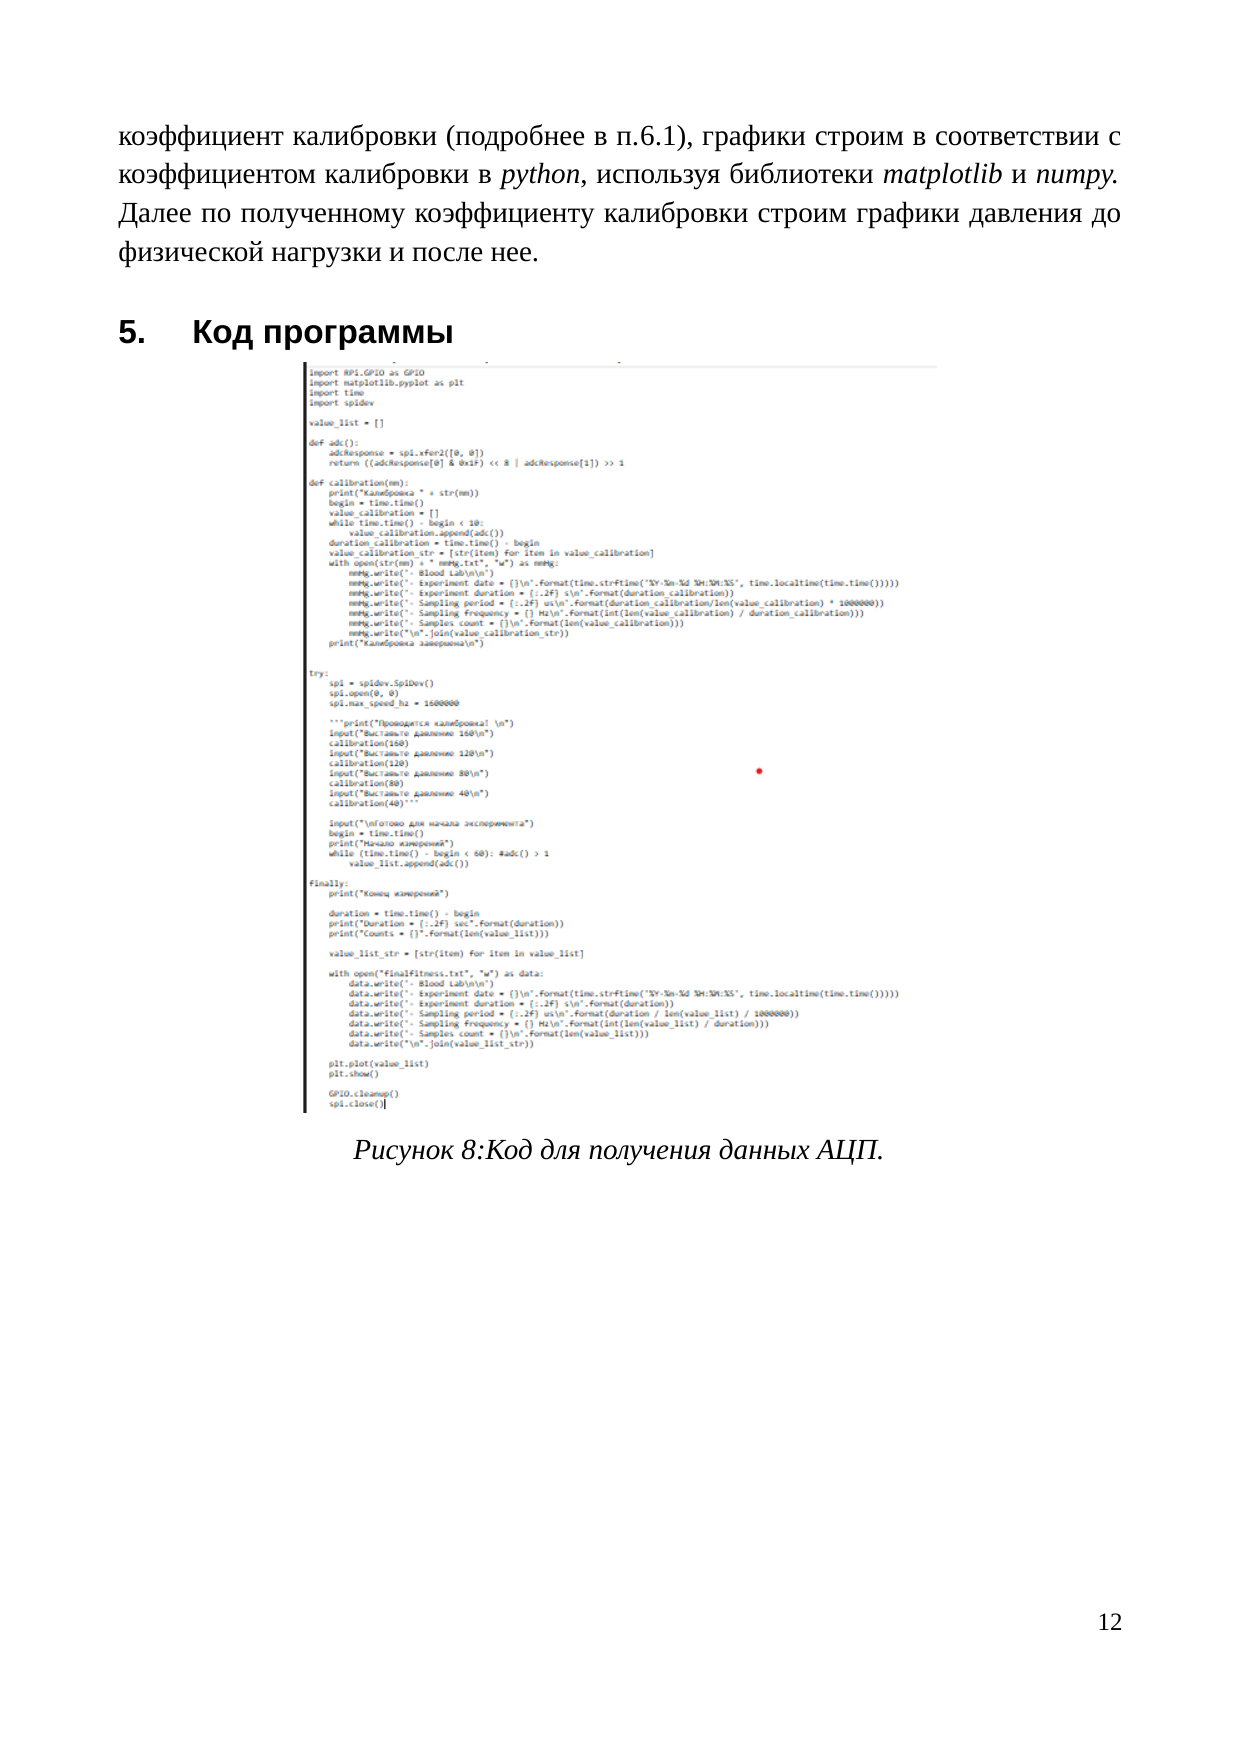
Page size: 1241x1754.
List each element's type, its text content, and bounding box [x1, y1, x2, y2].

text коэффициент калибровки (подробнее в п.6.1), графики строим в соответствии с коэффициентом калибровки в python, используя библиотеки matplotlib и numpy. Далее по полученному коэффициенту калибровки строим графики давления до физической нагрузки и после нее. [118, 118, 1122, 267]
subtitle Код программы [118, 312, 1122, 350]
picture [303, 362, 937, 1113]
text Рисунок 8:Код для получения данных АЦП. [118, 1132, 1122, 1166]
